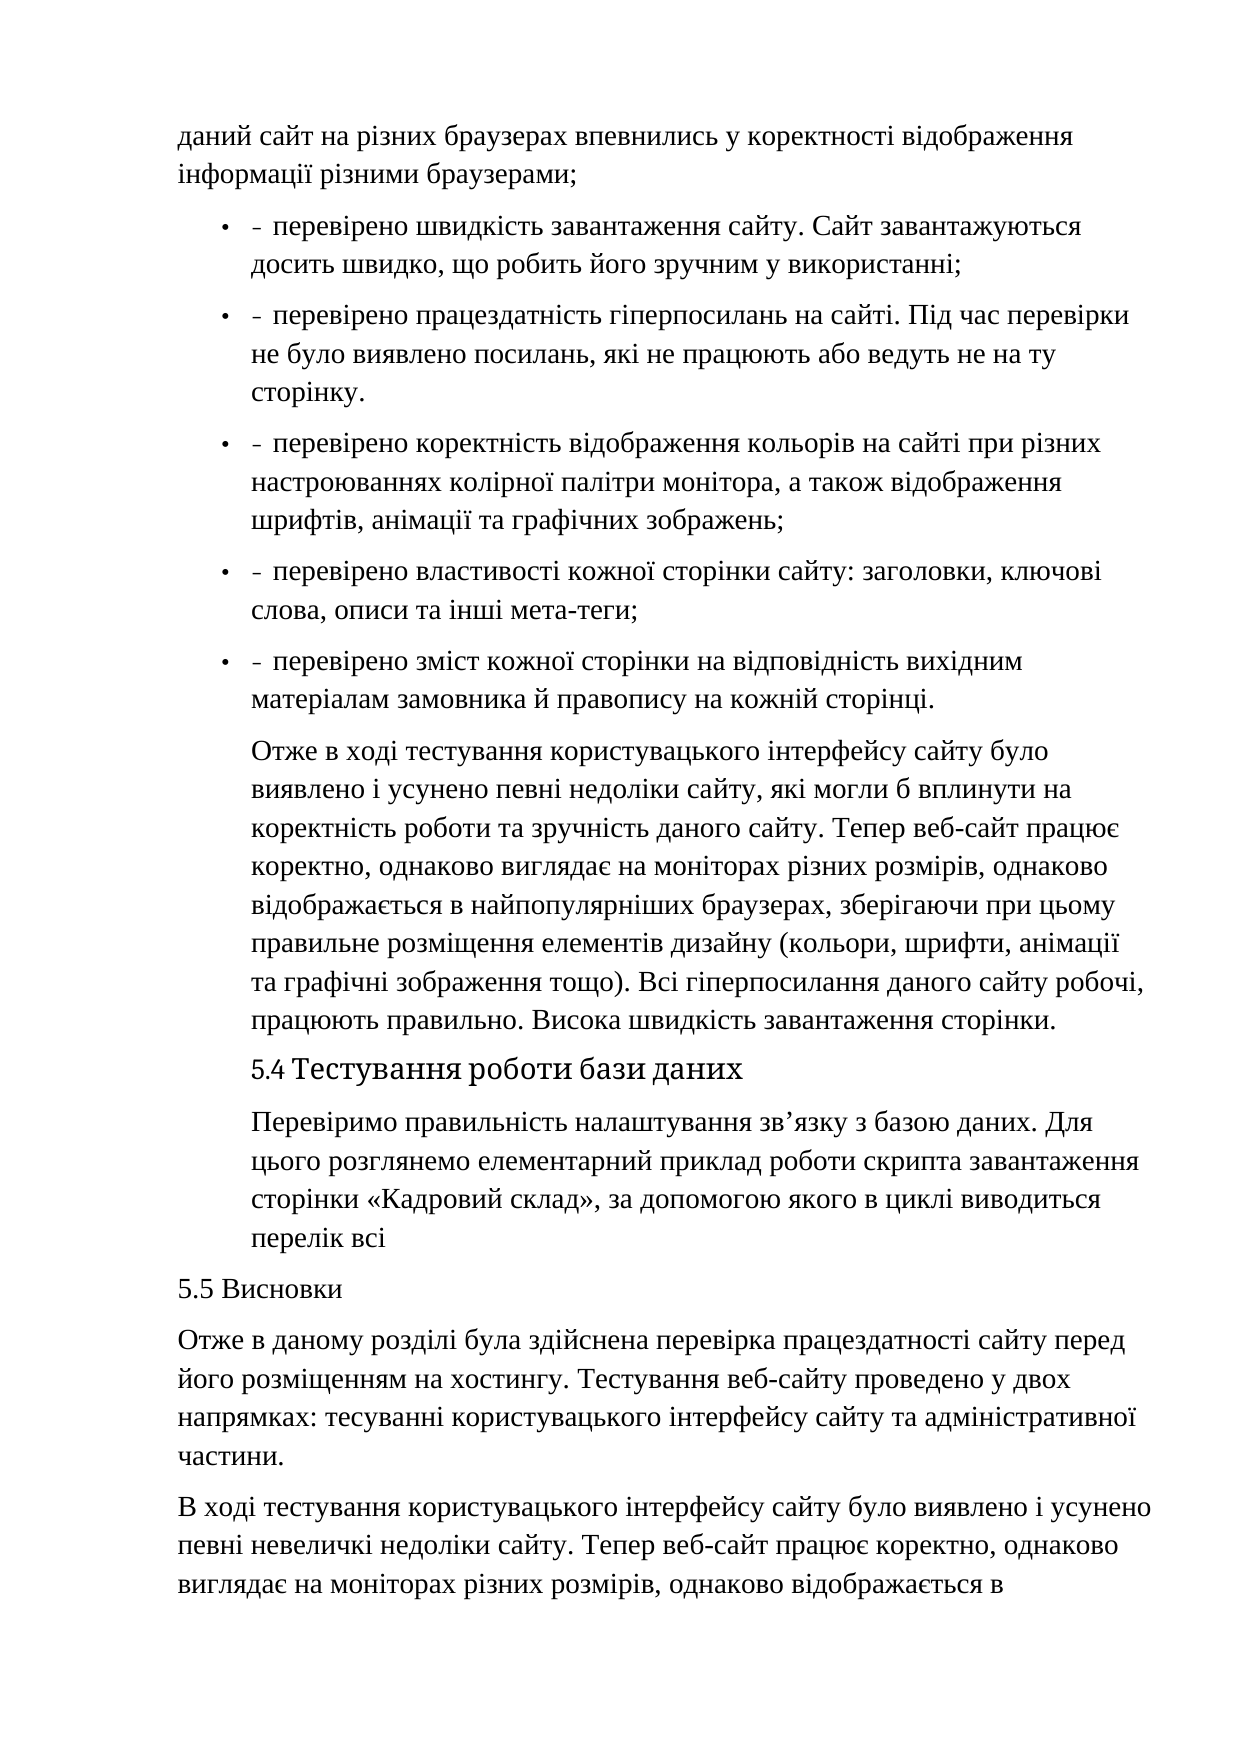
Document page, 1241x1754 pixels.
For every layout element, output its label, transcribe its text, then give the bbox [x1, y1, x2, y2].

text 5.5 Висновки [177, 1271, 1152, 1305]
list Перевіримо правильність налаштування зв’язку з базою даних. Для цього розглянемо елементарний приклад роботи скрипта завантаження сторінки «Кадровий склад», за допомогою якого в циклі виводиться перелік всі [221, 1104, 1152, 1254]
text даний сайт на різних браузерах впевнились у коректності відображення інформації різними браузерами; [177, 118, 1152, 190]
list Отже в ході тестування користувацького інтерфейсу сайту було виявлено і усунено певні недоліки сайту, які могли б вплинути на коректність роботи та зручність даного сайту. Тепер веб-сайт працює коректно, однаково виглядає на моніторах різних розмірів, однаково відображається в найпопулярніших браузерах, зберігаючи при цьому правильне розміщення елементів дизайну (кольори, шрифти, анімації та графічні зображення тощо). Всі гіперпосилання даного сайту робочі, працюють правильно. Висока швидкість завантаження сторінки. [221, 733, 1152, 1036]
list – перевірено швидкість завантаження сайту. Сайт завантажуються досить швидко, що робить його зручним у використанні; [221, 208, 1152, 280]
list – перевірено коректність відображення кольорів на сайті при різних настроюваннях колірної палітри монітора, а також відображення шрифтів, анімації та графічних зображень; [221, 425, 1152, 536]
list 5.4 Тестування роботи бази даних [221, 1053, 1152, 1087]
text В ході тестування користувацького інтерфейсу сайту було виявлено і усунено певні невеличкі недоліки сайту. Тепер веб-сайт працює коректно, однаково виглядає на моніторах різних розмірів, однаково відображається в [177, 1489, 1152, 1599]
list – перевірено властивості кожної сторінки сайту: заголовки, ключові слова, описи та інші мета-теги; [221, 553, 1152, 626]
list – перевірено зміст кожної сторінки на відповідність вихідним матеріалам замовника й правопису на кожній сторінці. [221, 643, 1152, 715]
list – перевірено працездатність гіперпосилань на сайті. Під час перевірки не було виявлено посилань, які не працюють або ведуть не на ту сторінку. [221, 297, 1152, 408]
text Отже в даному розділі була здійснена перевірка працездатності сайту перед його розміщенням на хостингу. Тестування веб-сайту проведено у двох напрямках: тесуванні користувацького інтерфейсу сайту та адміністративної частини. [177, 1322, 1152, 1471]
